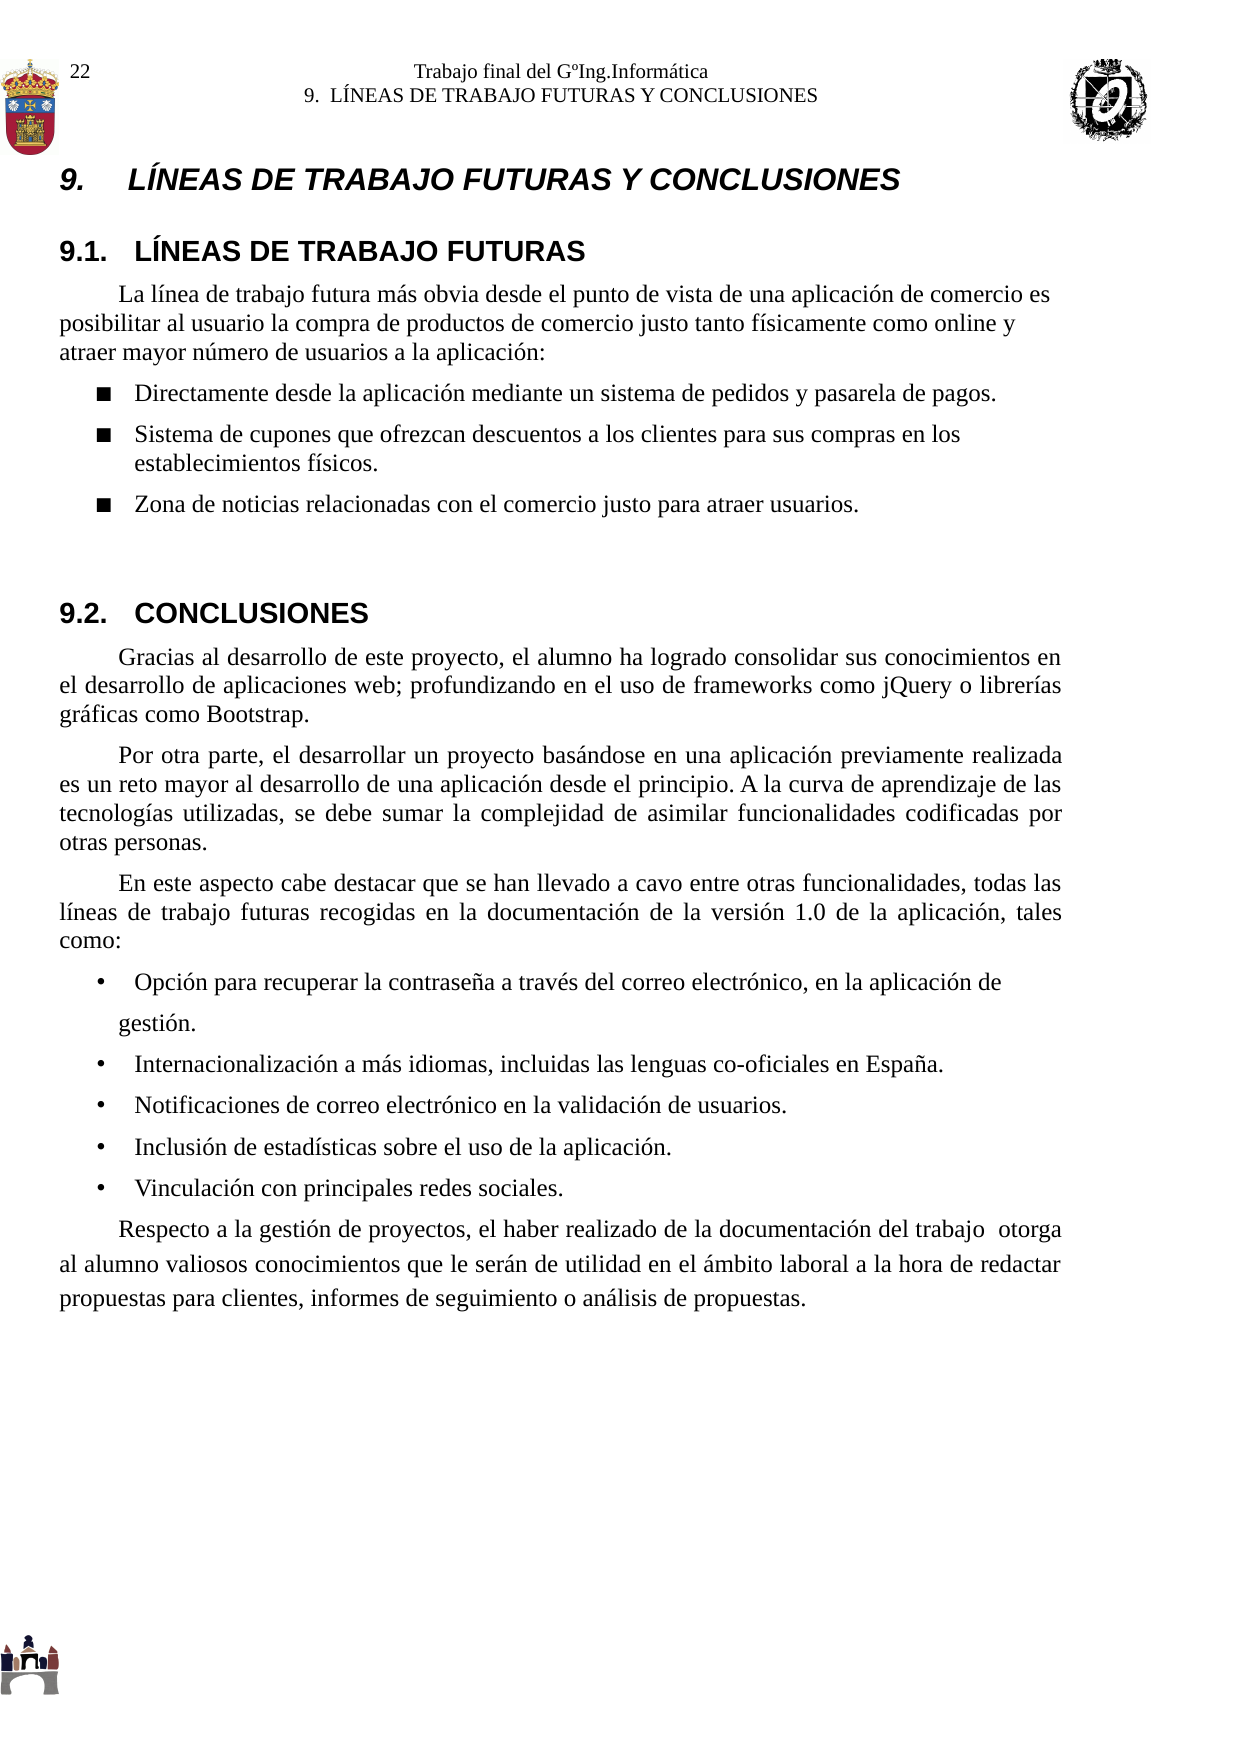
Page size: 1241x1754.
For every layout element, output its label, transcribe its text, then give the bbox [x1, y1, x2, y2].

picture [0, 1634, 59, 1695]
text Gracias al desarrollo de este proyecto, el alumno ha logrado consolidar sus conocimientos en el desarrollo de aplicaciones web; profundizando en el uso de frameworks como jQuery o librerías gráficas como Bootstrap. [59, 642, 1063, 728]
picture [1063, 59, 1152, 144]
list Sistema de cupones que ofrezcan descuentos a los clientes para sus compras en los establecimientos físicos. [97, 419, 1063, 477]
text gestión. [59, 1008, 1063, 1037]
subtitle LÍNEAS DE TRABAJO FUTURAS [59, 234, 1063, 267]
list Directamente desde la aplicación mediante un sistema de pedidos y pasarela de pagos. [97, 378, 1063, 407]
text La línea de trabajo futura más obvia desde el punto de vista de una aplicación de comercio es posibilitar al usuario la compra de productos de comercio justo tanto físicamente como online y atraer mayor número de usuarios a la aplicación: [59, 279, 1063, 366]
text En este aspecto cabe destacar que se han llevado a cavo entre otras funcionalidades, todas las líneas de trabajo futuras recogidas en la documentación de la versión 1.0 de la aplicación, tales como: [59, 868, 1063, 954]
subtitle CONCLUSIONES [59, 597, 1063, 630]
list Vinculación con principales redes sociales. [97, 1173, 1063, 1202]
list Internacionalización a más idiomas, incluidas las lenguas co-oficiales en España. [97, 1049, 1063, 1078]
list Zona de noticias relacionadas con el comercio justo para atraer usuarios. [97, 489, 1063, 518]
list Opción para recuperar la contraseña a través del correo electrónico, en la aplicación de [97, 967, 1063, 996]
list Inclusión de estadísticas sobre el uso de la aplicación. [97, 1132, 1063, 1161]
subtitle LÍNEAS DE TRABAJO FUTURAS Y CONCLUSIONES [59, 161, 1063, 197]
list Notificaciones de correo electrónico en la validación de usuarios. [97, 1091, 1063, 1119]
picture [0, 59, 59, 155]
text Por otra parte, el desarrollar un proyecto basándose en una aplicación previamente realizada es un reto mayor al desarrollo de una aplicación desde el principio. A la curva de aprendizaje de las tecnologías utilizadas, se debe sumar la complejidad de asimilar funcionalidades codificadas por otras personas. [59, 741, 1063, 856]
text Respecto a la gestión de proyectos, el haber realizado de la documentación del trabajo otorga al alumno valiosos conocimientos que le serán de utilidad en el ámbito laboral a la hora de redactar propuestas para clientes, informes de seguimiento o análisis de propuestas. [59, 1214, 1063, 1312]
